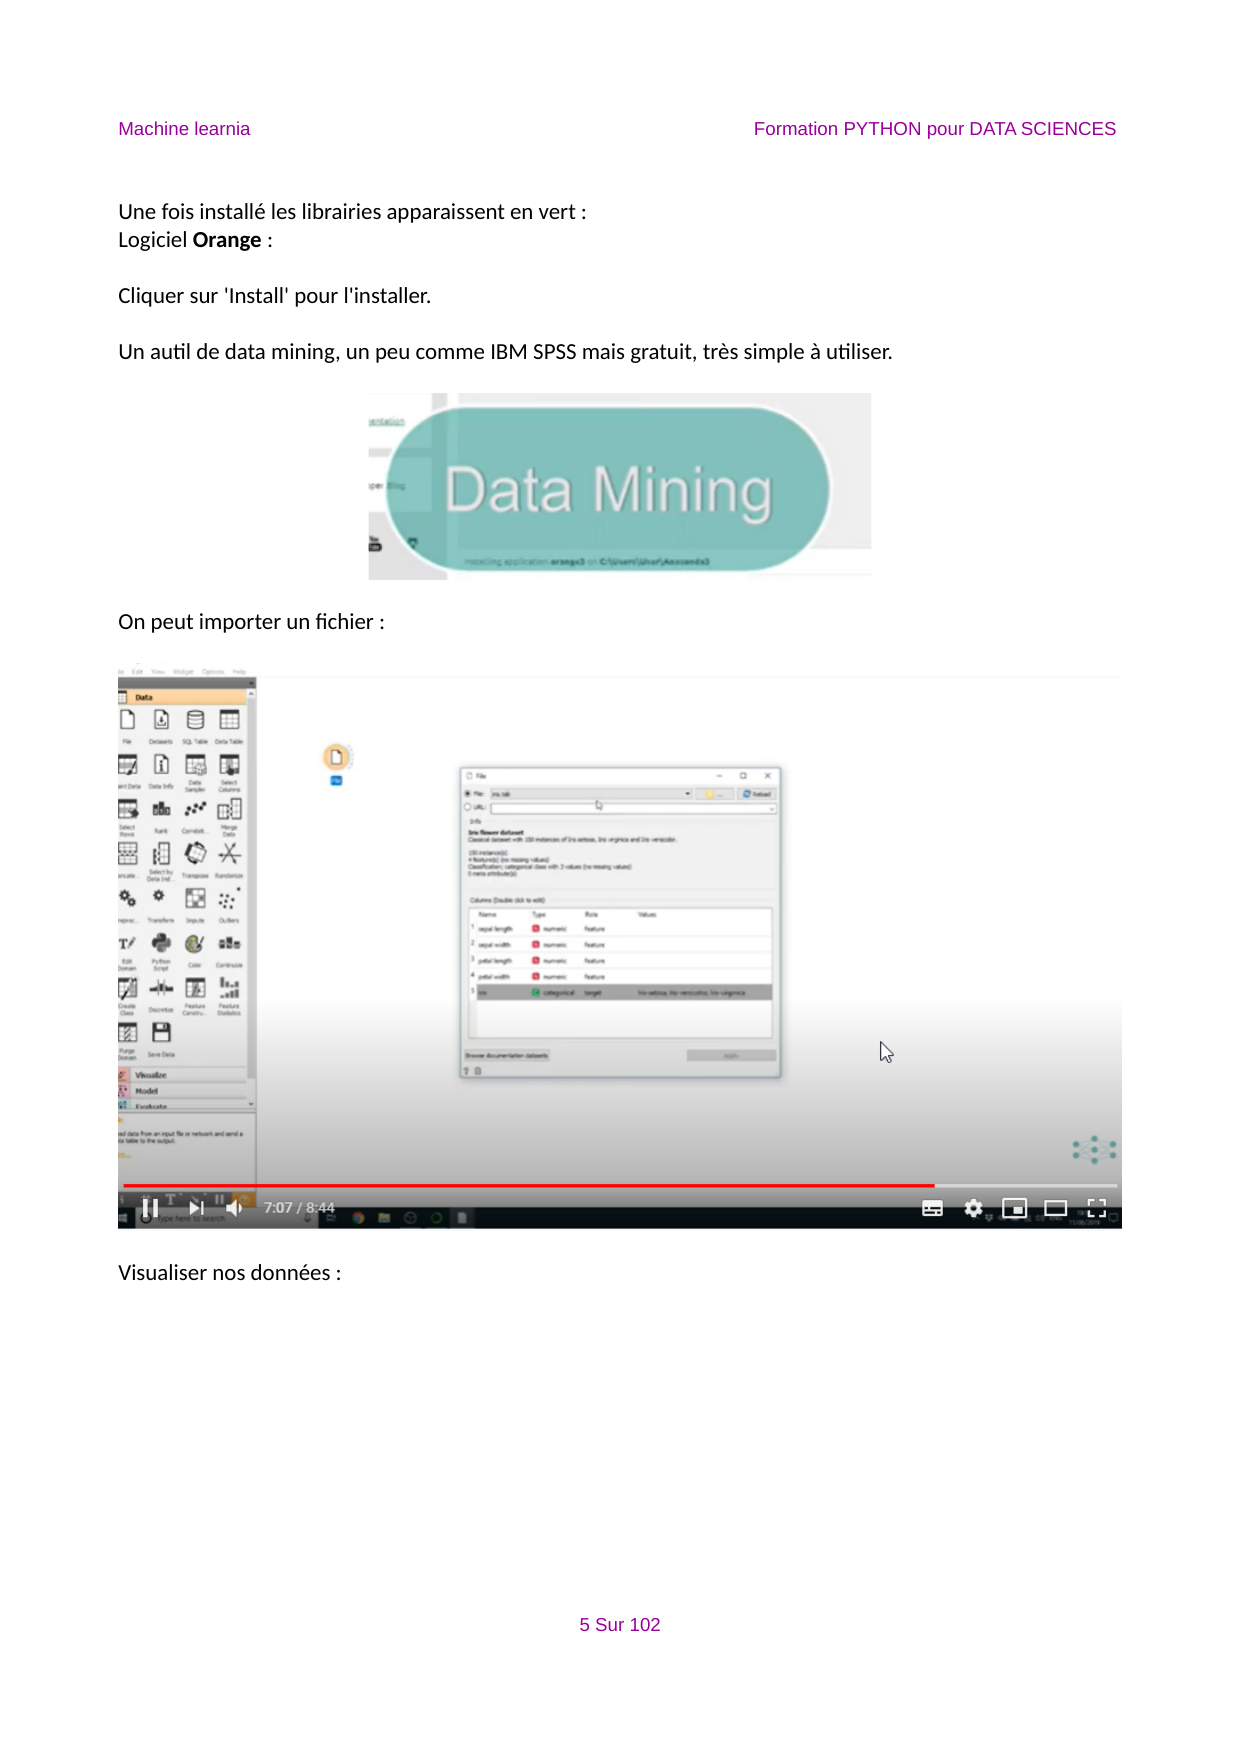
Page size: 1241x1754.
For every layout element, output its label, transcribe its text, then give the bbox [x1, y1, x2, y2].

text Un autil de data mining, un peu comme IBM SPSS mais gratuit, très simple à utiliser. [118, 337, 1122, 365]
picture [118, 663, 1122, 1231]
text On peut importer un fichier : [118, 607, 1122, 635]
text Visualiser nos données : [118, 1258, 1122, 1286]
text Une fois installé les librairies apparaissent en vert : [118, 197, 1122, 225]
text Logiciel Orange : [118, 225, 1122, 253]
text Cliquer sur 'Install' pour l'installer. [118, 281, 1122, 309]
picture [368, 393, 872, 580]
